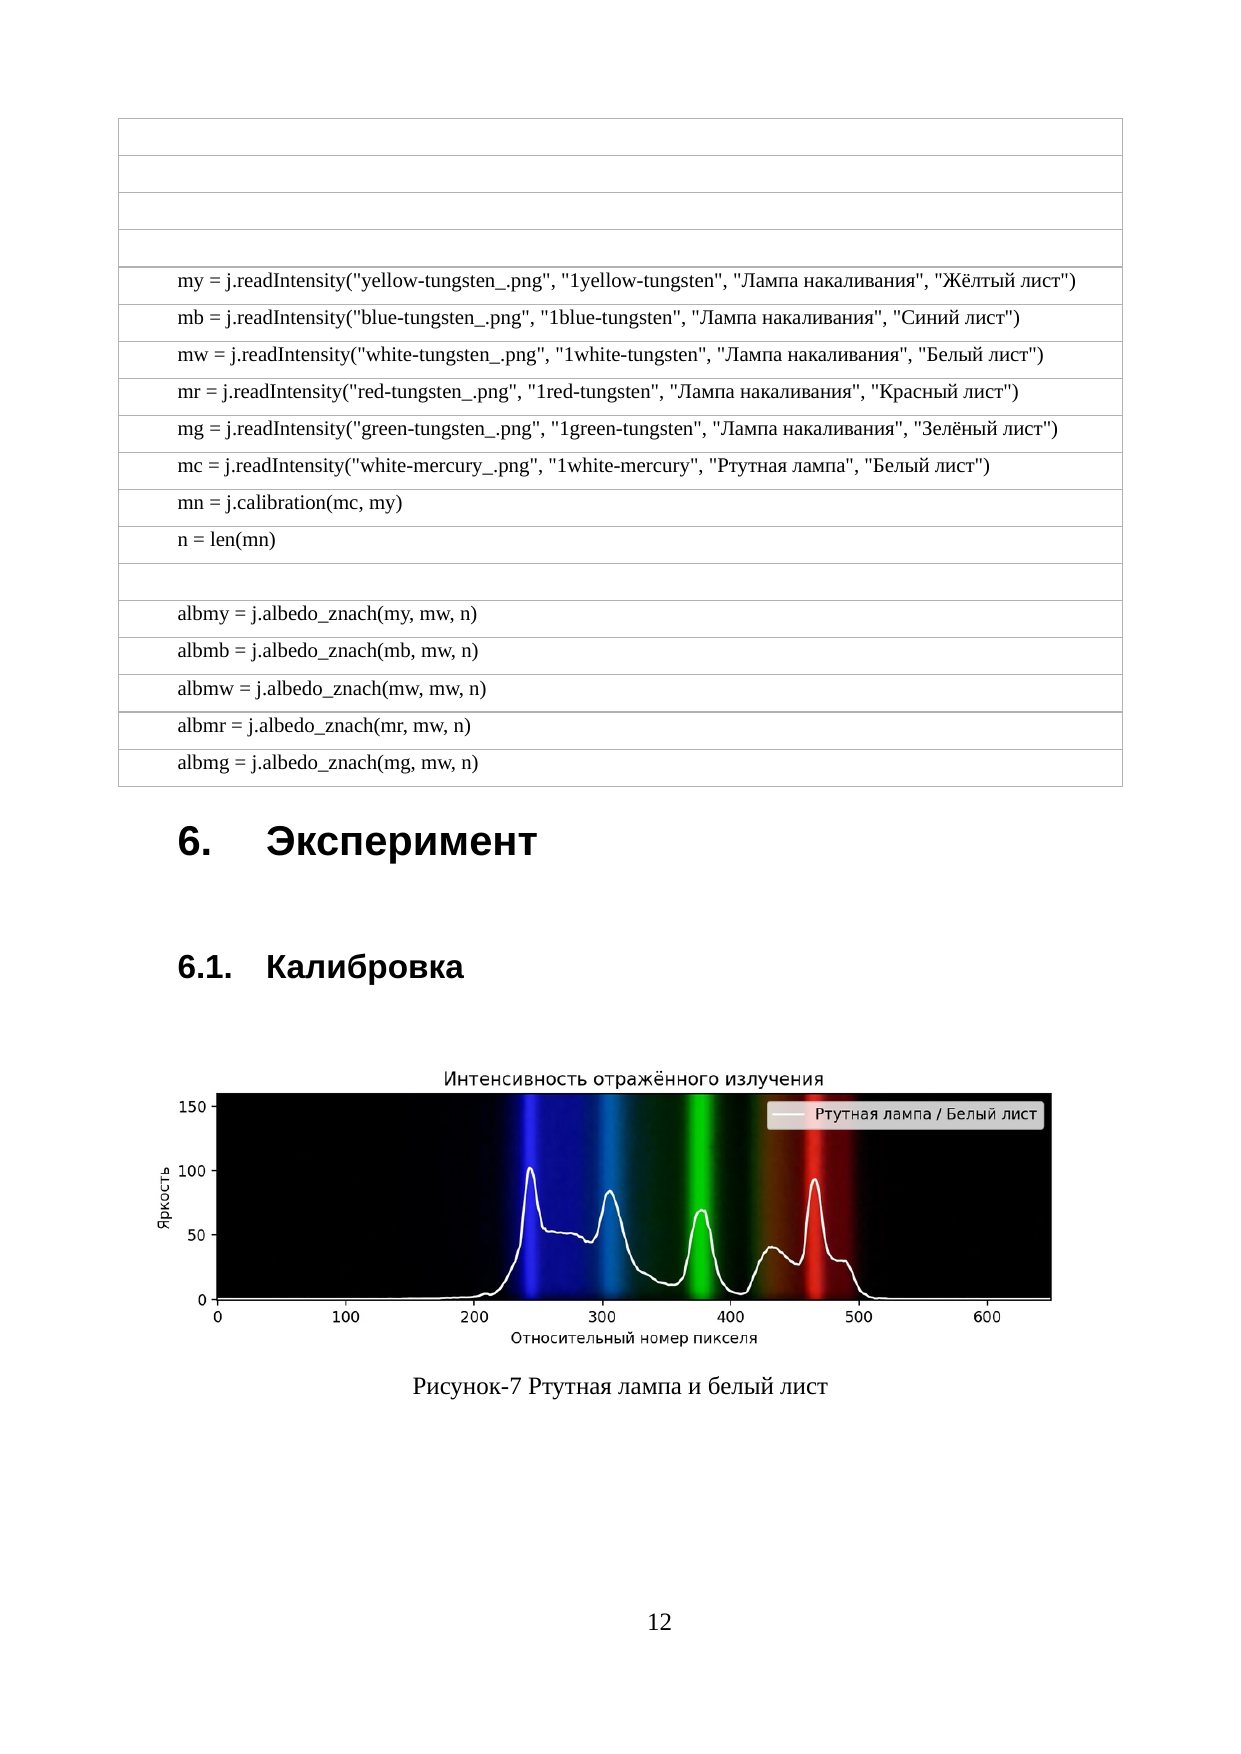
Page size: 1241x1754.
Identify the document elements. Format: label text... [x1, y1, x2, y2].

table_cell mc = j.readIntensity("white-mercury_.png", "1white-mercury", "Ртутная лампа", "Белый лист") [119, 453, 1122, 489]
picture [82, 1034, 1158, 1357]
table_cell mw = j.readIntensity("white-tungsten_.png", "1white-tungsten", "Лампа накаливания", "Белый лист") [119, 342, 1122, 378]
table_cell [119, 119, 1122, 155]
subtitle Калибровка [118, 947, 1122, 985]
table_cell albmg = j.albedo_znach(mg, mw, n) [119, 750, 1122, 786]
table_cell albmb = j.albedo_znach(mb, mw, n) [119, 638, 1122, 674]
table_cell albmy = j.albedo_znach(my, mw, n) [119, 601, 1122, 637]
table_cell [119, 193, 1122, 229]
table_cell albmr = j.albedo_znach(mr, mw, n) [119, 713, 1122, 748]
table_cell [119, 564, 1122, 600]
table_cell [119, 230, 1122, 266]
table_cell n = len(mn) [119, 527, 1122, 563]
table_cell albmw = j.albedo_znach(mw, mw, n) [119, 675, 1122, 711]
table_cell [119, 156, 1122, 192]
table_cell mn = j.calibration(mc, my) [119, 490, 1122, 526]
text Рисунок-7 Ртутная лампа и белый лист [118, 1357, 1122, 1399]
table_cell mb = j.readIntensity("blue-tungsten_.png", "1blue-tungsten", "Лампа накаливания", "Синий лист") [119, 305, 1122, 341]
table_cell mr = j.readIntensity("red-tungsten_.png", "1red-tungsten", "Лампа накаливания", "Красный лист") [119, 379, 1122, 415]
subtitle Эксперимент [118, 816, 1122, 864]
table_cell my = j.readIntensity("yellow-tungsten_.png", "1yellow-tungsten", "Лампа накаливания", "Жёлтый лист") [119, 268, 1122, 303]
table_cell mg = j.readIntensity("green-tungsten_.png", "1green-tungsten", "Лампа накаливания", "Зелёный лист") [119, 416, 1122, 452]
